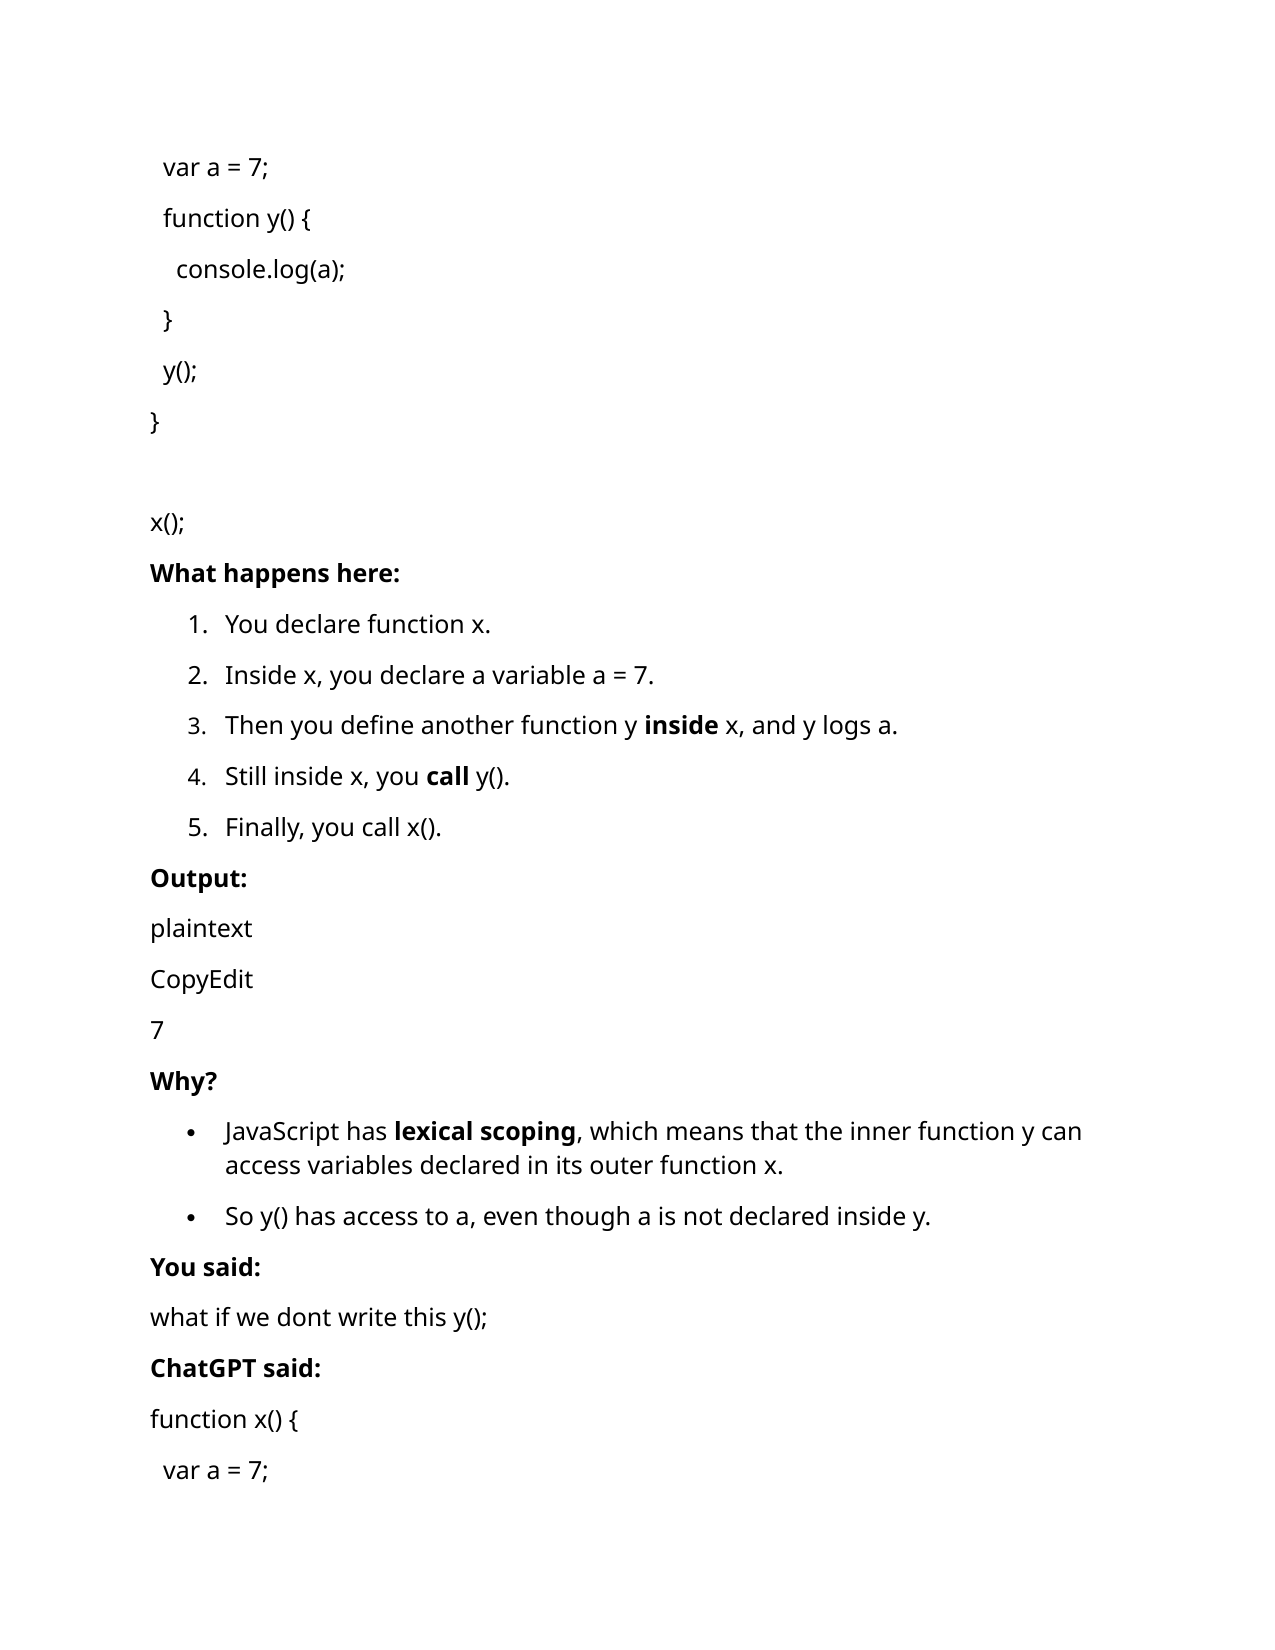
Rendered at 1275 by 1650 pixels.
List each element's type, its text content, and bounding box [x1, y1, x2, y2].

text console.log(a); [150, 251, 1125, 286]
text You said: [150, 1249, 1125, 1283]
text function y() { [150, 201, 1125, 235]
list JavaScript has lexical scoping, which means that the inner function y can access variables declared in its outer function x. [187, 1114, 1125, 1182]
list Then you define another function y inside x, and y logs a. [187, 708, 1125, 742]
text Why? [150, 1063, 1125, 1097]
text 7 [150, 1012, 1125, 1046]
text } [150, 404, 1125, 438]
text what if we dont write this y(); [150, 1300, 1125, 1334]
text ChatGPT said: [150, 1351, 1125, 1385]
list Inside x, you declare a variable a = 7. [187, 657, 1125, 691]
text Output: [150, 860, 1125, 894]
text CopyEdit [150, 962, 1125, 996]
list You declare function x. [187, 607, 1125, 641]
list Still inside x, you call y(). [187, 759, 1125, 793]
list So y() has access to a, even though a is not declared inside y. [187, 1199, 1125, 1233]
text } [150, 302, 1125, 336]
text function x() { [150, 1402, 1125, 1436]
list Finally, you call x(). [187, 809, 1125, 843]
text var a = 7; [150, 150, 1125, 184]
text y(); [150, 353, 1125, 387]
text plaintext [150, 911, 1125, 945]
text What happens here: [150, 556, 1125, 590]
text x(); [150, 505, 1125, 539]
text var a = 7; [150, 1452, 1125, 1486]
